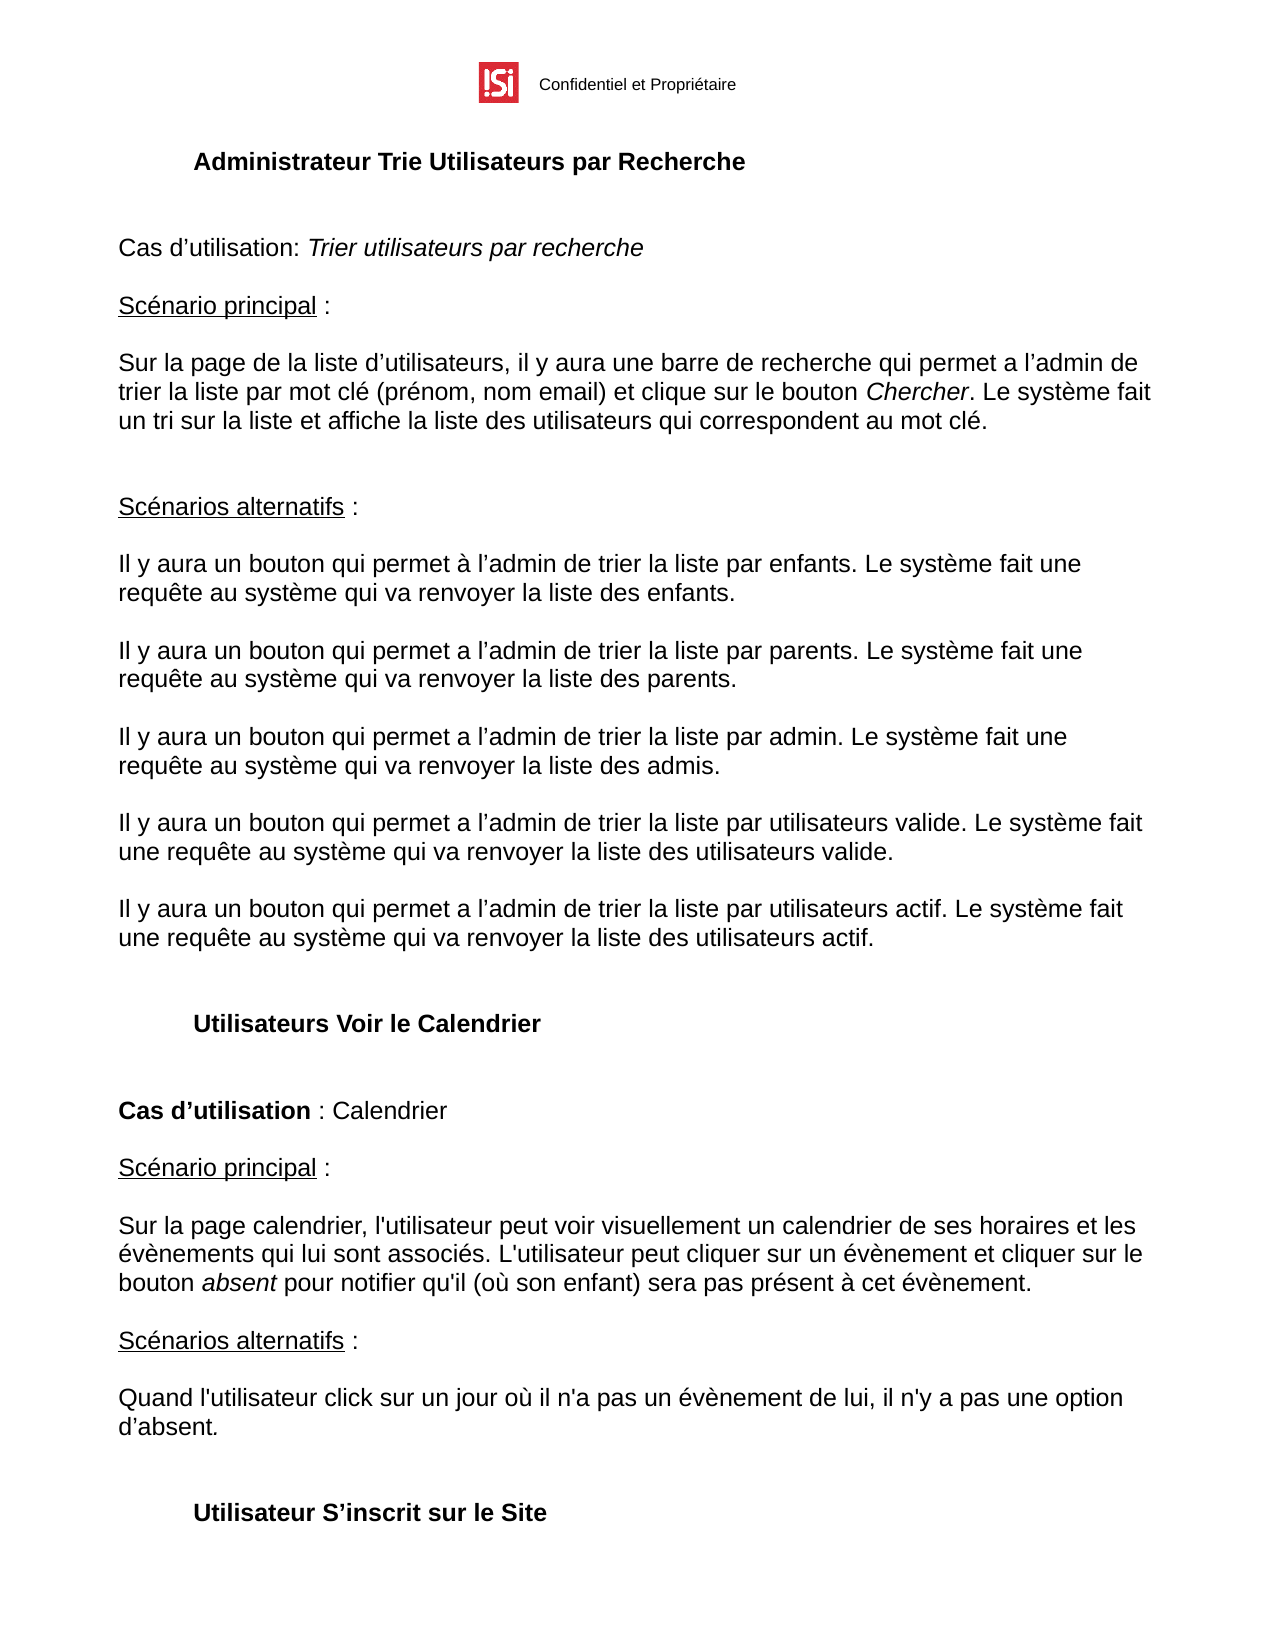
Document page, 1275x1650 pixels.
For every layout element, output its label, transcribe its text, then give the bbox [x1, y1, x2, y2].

subtitle Utilisateurs Voir le Calendrier [193, 1009, 1157, 1038]
text Il y aura un bouton qui permet a l’admin de trier la liste par utilisateurs actif. Le système fait une requête au système qui va renvoyer la liste des utilisateurs actif. [118, 894, 1157, 952]
text Scénarios alternatifs : [118, 1326, 1157, 1354]
text Il y aura un bouton qui permet a l’admin de trier la liste par admin. Le système fait une requête au système qui va renvoyer la liste des admis. [118, 722, 1157, 779]
subtitle Administrateur Trie Utilisateurs par Recherche [193, 147, 1157, 176]
text Il y aura un bouton qui permet a l’admin de trier la liste par parents. Le système fait une requête au système qui va renvoyer la liste des parents. [118, 636, 1157, 693]
text Cas d’utilisation : Calendrier [118, 1096, 1157, 1124]
text Quand l'utilisateur click sur un jour où il n'a pas un évènement de lui, il n'y a pas une option d’absent. [118, 1383, 1157, 1441]
text Il y aura un bouton qui permet à l’admin de trier la liste par enfants. Le système fait une requête au système qui va renvoyer la liste des enfants. [118, 549, 1157, 607]
text Scénarios alternatifs : [118, 492, 1157, 521]
text Sur la page calendrier, l'utilisateur peut voir visuellement un calendrier de ses horaires et les évènements qui lui sont associés. L'utilisateur peut cliquer sur un évènement et cliquer sur le bouton absent pour notifier qu'il (où son enfant) sera pas présent à cet évènement. [118, 1211, 1157, 1297]
text Cas d’utilisation: Trier utilisateurs par recherche [118, 233, 1157, 262]
text Scénario principal : [118, 1153, 1157, 1182]
subtitle Utilisateur S’inscrit sur le Site [193, 1498, 1157, 1527]
text Sur la page de la liste d’utilisateurs, il y aura une barre de recherche qui permet a l’admin de trier la liste par mot clé (prénom, nom email) et clique sur le bouton Chercher. Le système fait un tri sur la liste et affiche la liste des utilisateurs qui correspondent au mot clé. [118, 348, 1157, 434]
text Scénario principal : [118, 291, 1157, 319]
text Il y aura un bouton qui permet a l’admin de trier la liste par utilisateurs valide. Le système fait une requête au système qui va renvoyer la liste des utilisateurs valide. [118, 808, 1157, 866]
